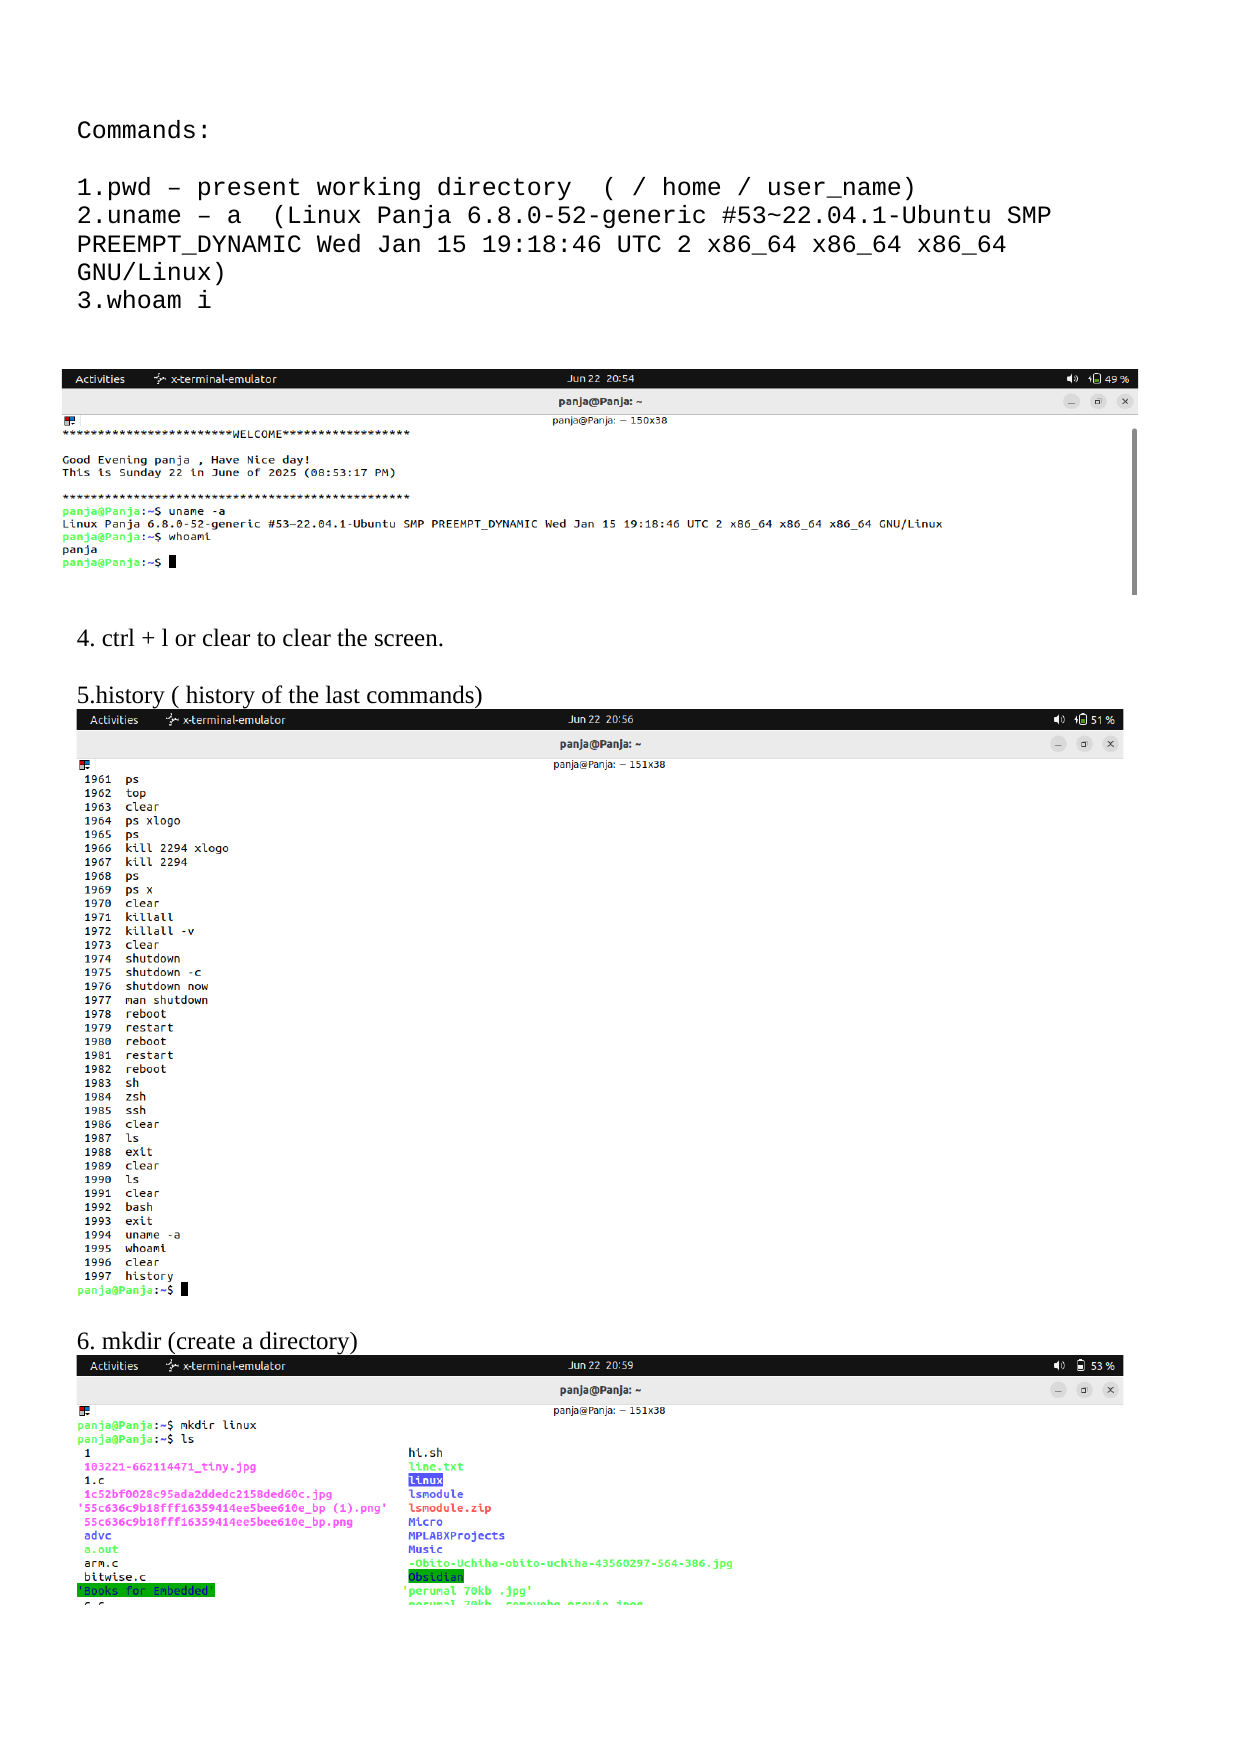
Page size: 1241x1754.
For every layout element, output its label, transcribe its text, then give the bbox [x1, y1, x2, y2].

picture [61, 369, 1139, 595]
text 4. ctrl + l or clear to clear the screen. [77, 623, 1123, 652]
picture [76, 709, 1124, 1298]
text 2.uname – a (Linux Panja 6.8.0-52-generic #53~22.04.1-Ubuntu SMP PREEMPT_DYNAMIC Wed Jan 15 19:18:46 UTC 2 x86_64 x86_64 x86_64 GNU/Linux) [77, 203, 1153, 288]
picture [76, 1355, 1124, 1605]
text 3.whoam i [77, 288, 1153, 316]
text Commands: [77, 118, 1153, 146]
text 1.pwd – present working directory ( / home / user_name) [77, 175, 1153, 203]
text 6. mkdir (create a directory) [77, 1326, 1123, 1355]
text 5.history ( history of the last commands) [77, 680, 1123, 709]
